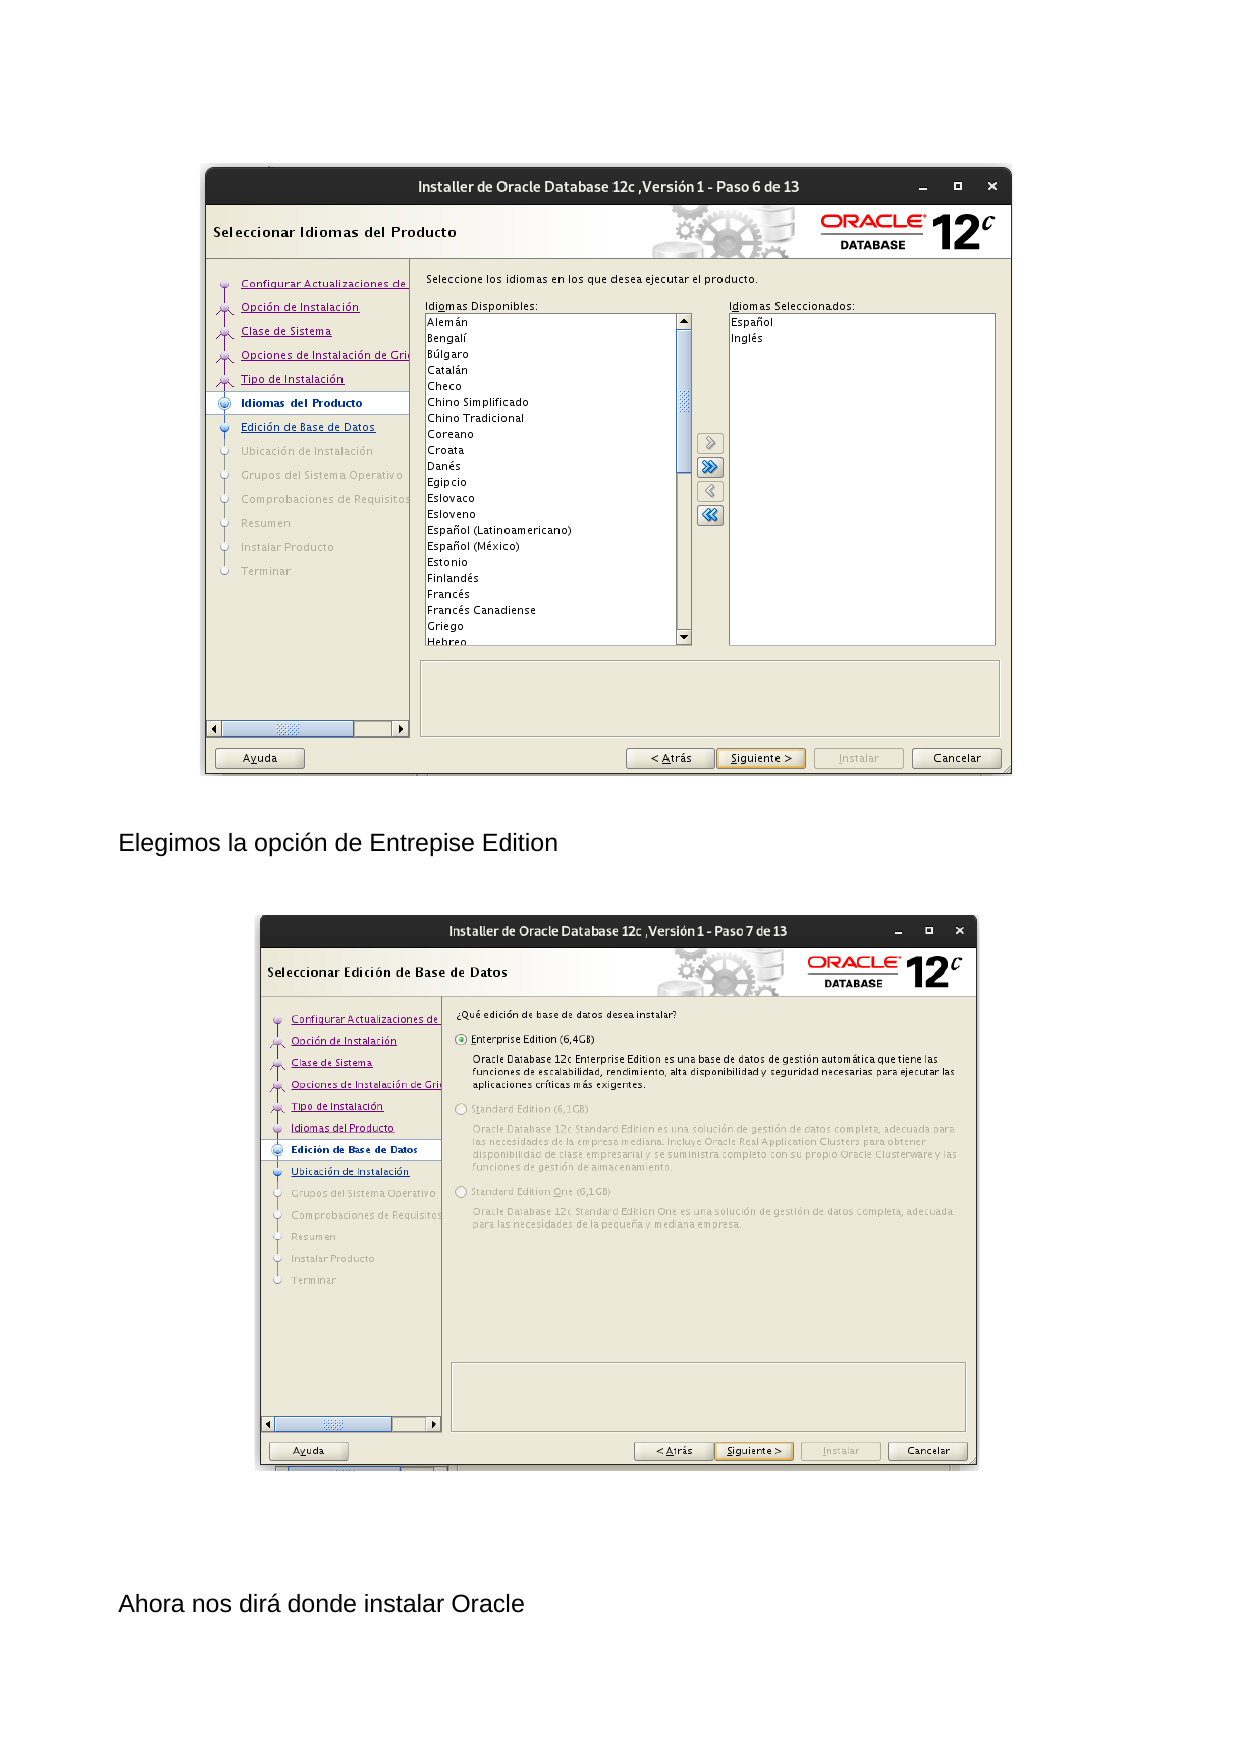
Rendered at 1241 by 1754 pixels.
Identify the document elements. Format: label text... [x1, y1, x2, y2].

picture [254, 163, 938, 776]
picture [304, 915, 916, 1471]
text Ahora nos dirá donde instalar Oracle [118, 1589, 1122, 1618]
text Elegimos la opción de Entrepise Edition [118, 827, 1122, 856]
